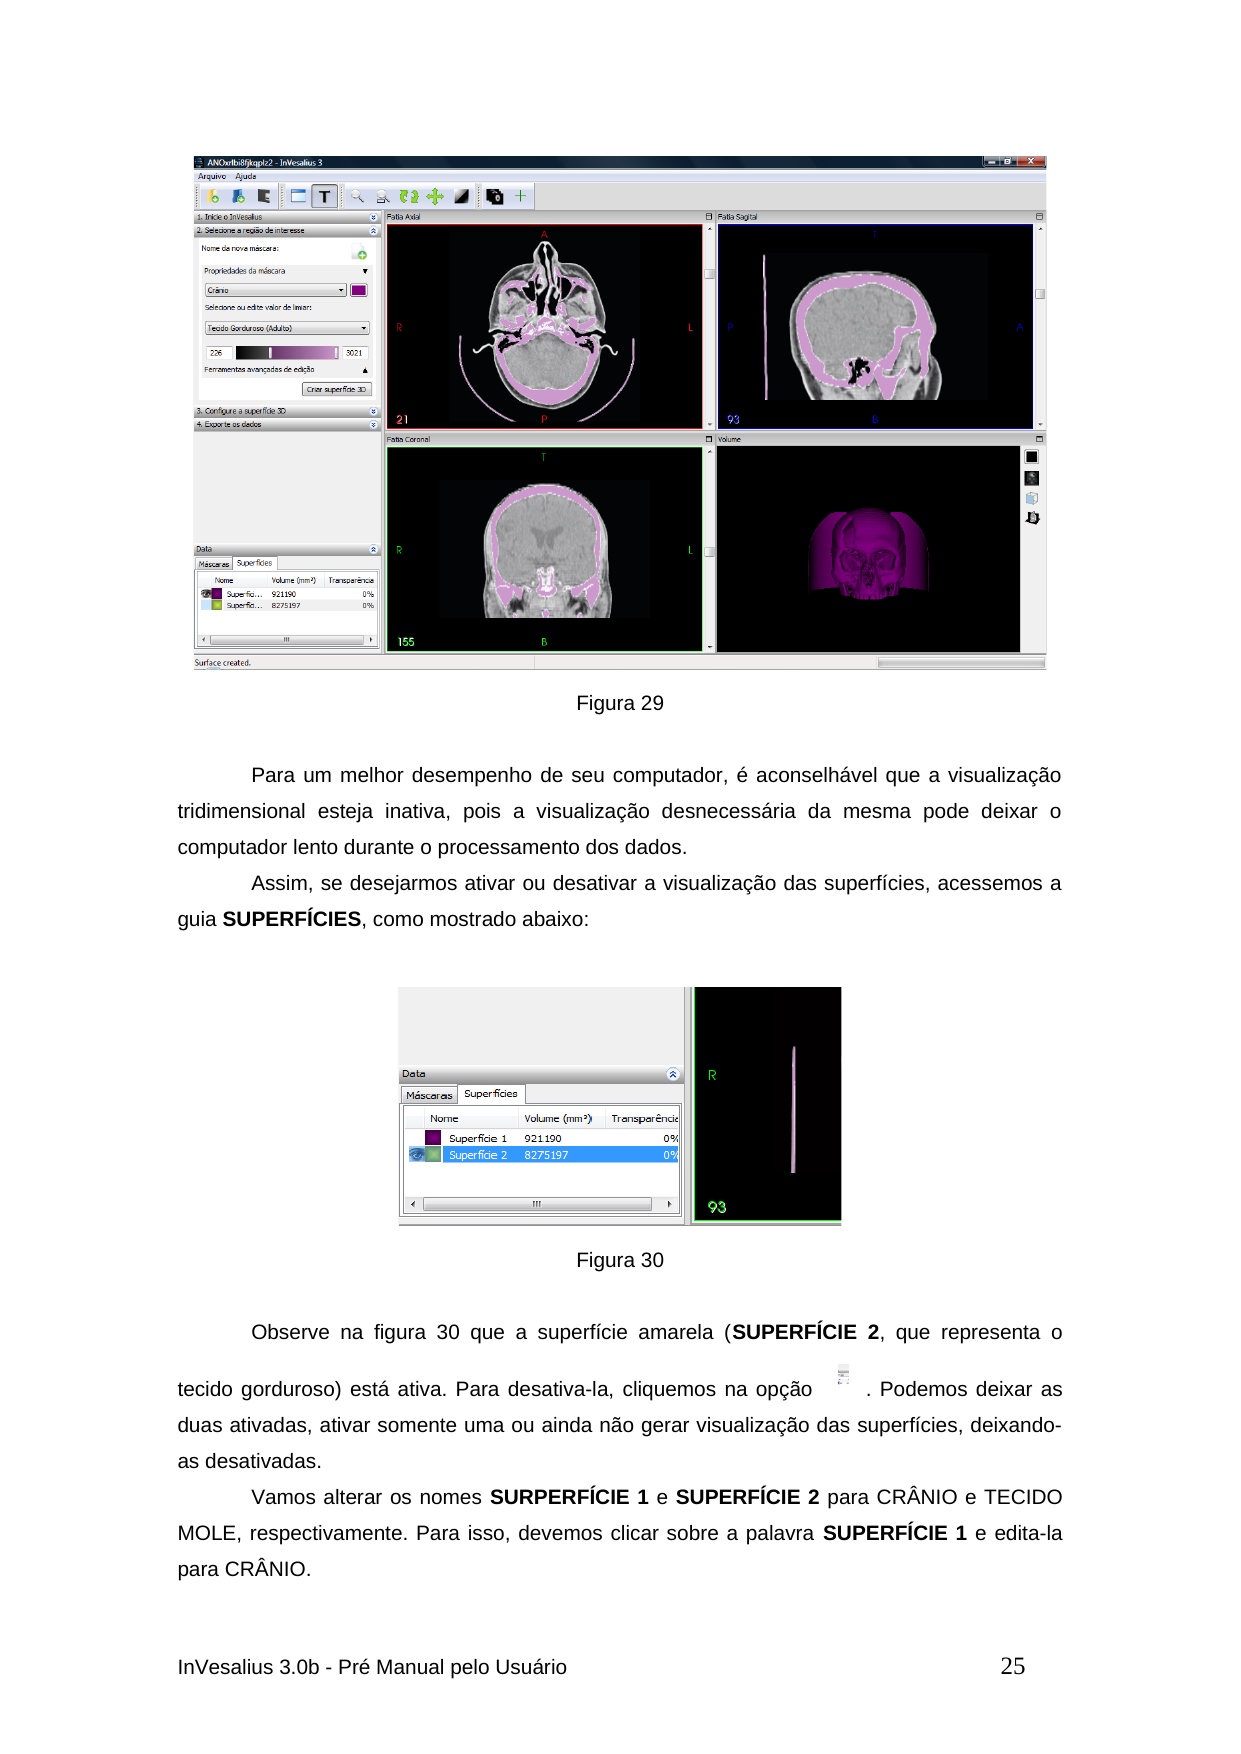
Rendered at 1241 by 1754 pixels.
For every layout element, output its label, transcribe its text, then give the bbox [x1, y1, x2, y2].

text Figura 30 [177, 1248, 1063, 1272]
text Vamos alterar os nomes SURPERFÍCIE 1 e SUPERFÍCIE 2 para CRÂNIO e TECIDO MOLE, respectivamente. Para isso, devemos clicar sobre a palavra SUPERFÍCIE 1 e edita-la para CRÂNIO. [177, 1485, 1063, 1581]
text Observe na figura 30 que a superfície amarela (SUPERFÍCIE 2, que representa o tecido gorduroso) está ativa. Para desativa-la, cliquemos na opção . Podemos deixar as duas ativadas, ativar somente uma ou ainda não gerar visualização das superfícies, deixando-as desativadas. [177, 1320, 1063, 1473]
picture [193, 156, 1047, 670]
text Figura 29 [177, 691, 1063, 715]
text Para um melhor desempenho de seu computador, é aconselhável que a visualização tridimensional esteja inativa, pois a visualização desnecessária da mesma pode deixar o computador lento durante o processamento dos dados. [177, 763, 1063, 858]
text Assim, se desejarmos ativar ou desativar a visualização das superfícies, acessemos a guia SUPERFÍCIES, como mostrado abaixo: [177, 871, 1063, 930]
